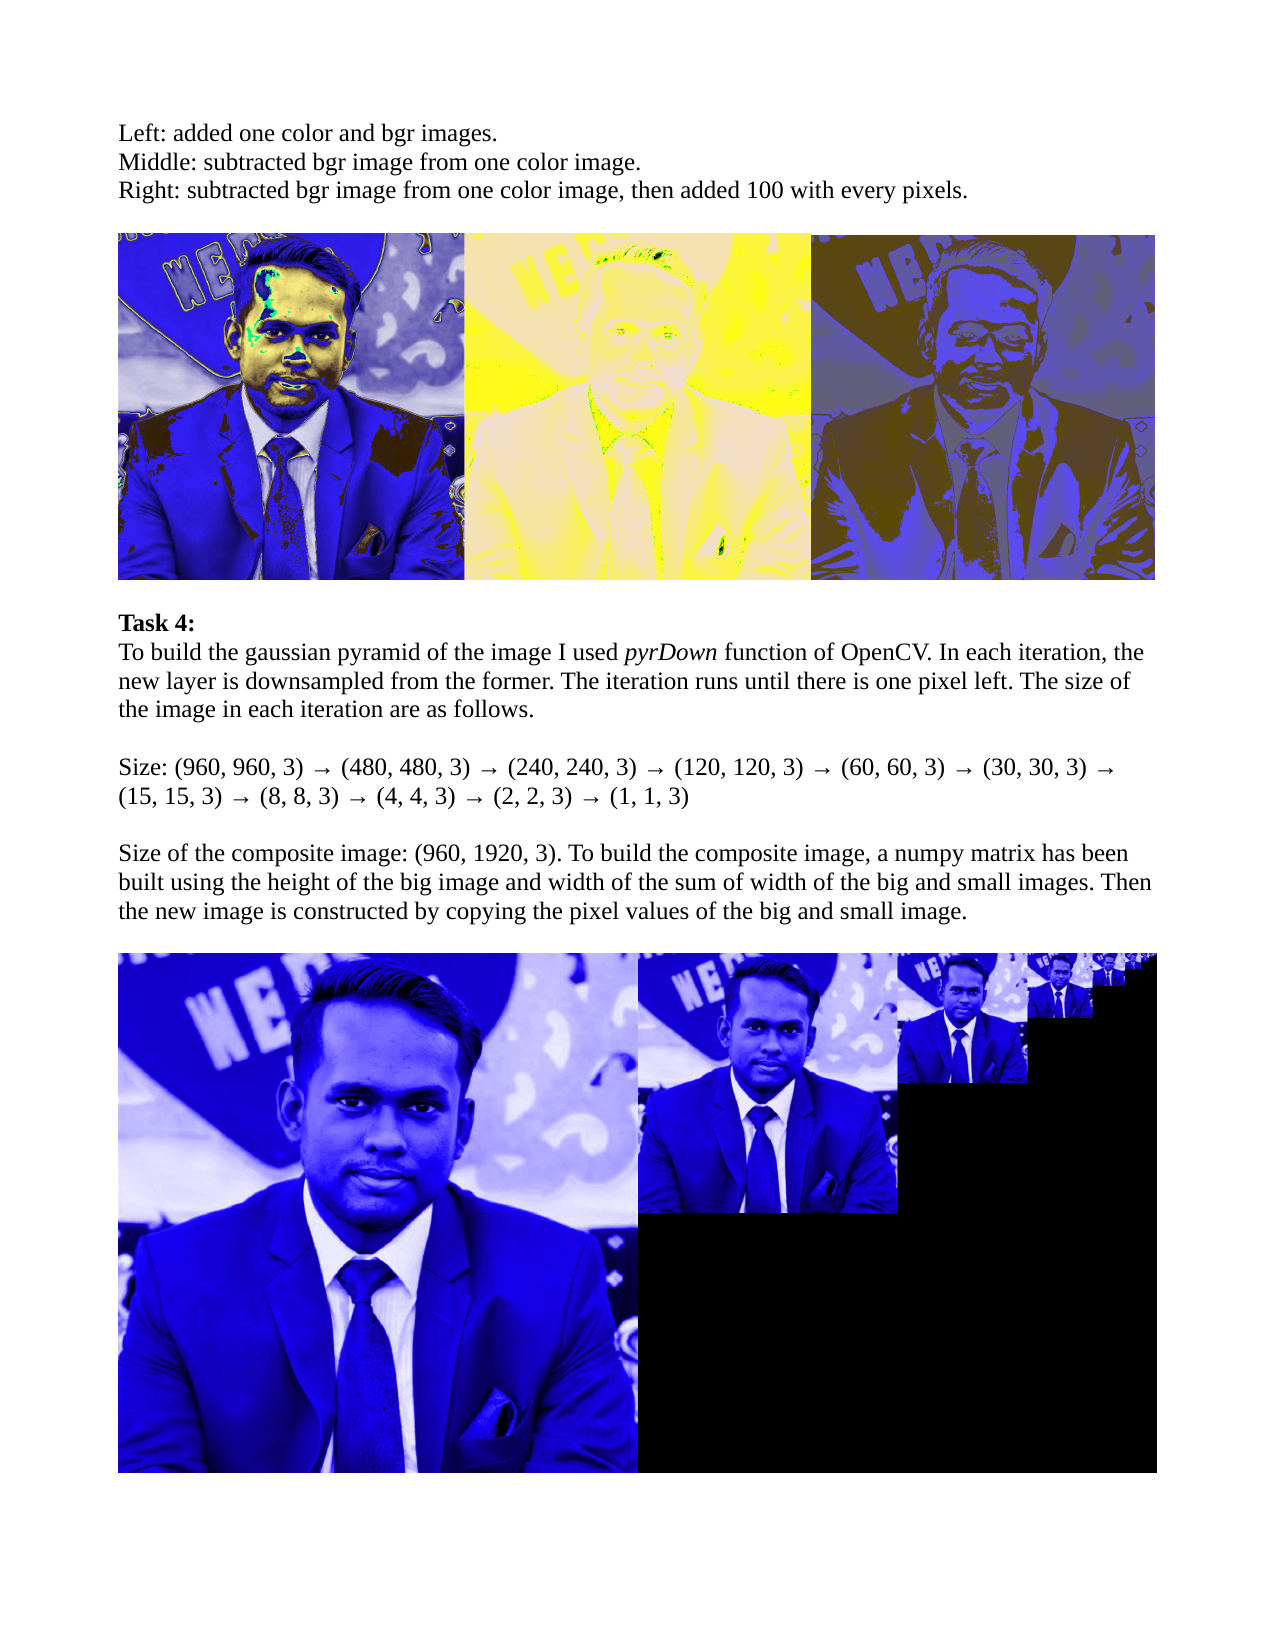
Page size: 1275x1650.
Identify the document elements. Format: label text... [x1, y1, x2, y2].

text To build the gaussian pyramid of the image I used pyrDown function of OpenCV. In each iteration, the new layer is downsampled from the former. The iteration runs until there is one pixel left. The size of the image in each iteration are as follows. [118, 637, 1157, 723]
text Middle: subtracted bgr image from one color image. [118, 147, 1157, 176]
text Task 4: [118, 608, 1157, 637]
picture [118, 233, 1155, 580]
text Right: subtracted bgr image from one color image, then added 100 with every pixels. [118, 176, 1157, 204]
text Size: (960, 960, 3) → (480, 480, 3) → (240, 240, 3) → (120, 120, 3) → (60, 60, 3) → (30, 30, 3) → (15, 15, 3) → (8, 8, 3) → (4, 4, 3) → (2, 2, 3) → (1, 1, 3) [118, 752, 1157, 809]
picture [118, 953, 1157, 1473]
text Left: added one color and bgr images. [118, 118, 1157, 147]
text Size of the composite image: (960, 1920, 3). To build the composite image, a numpy matrix has been built using the height of the big image and width of the sum of width of the big and small images. Then the new image is constructed by copying the pixel values of the big and small image. [118, 838, 1157, 924]
